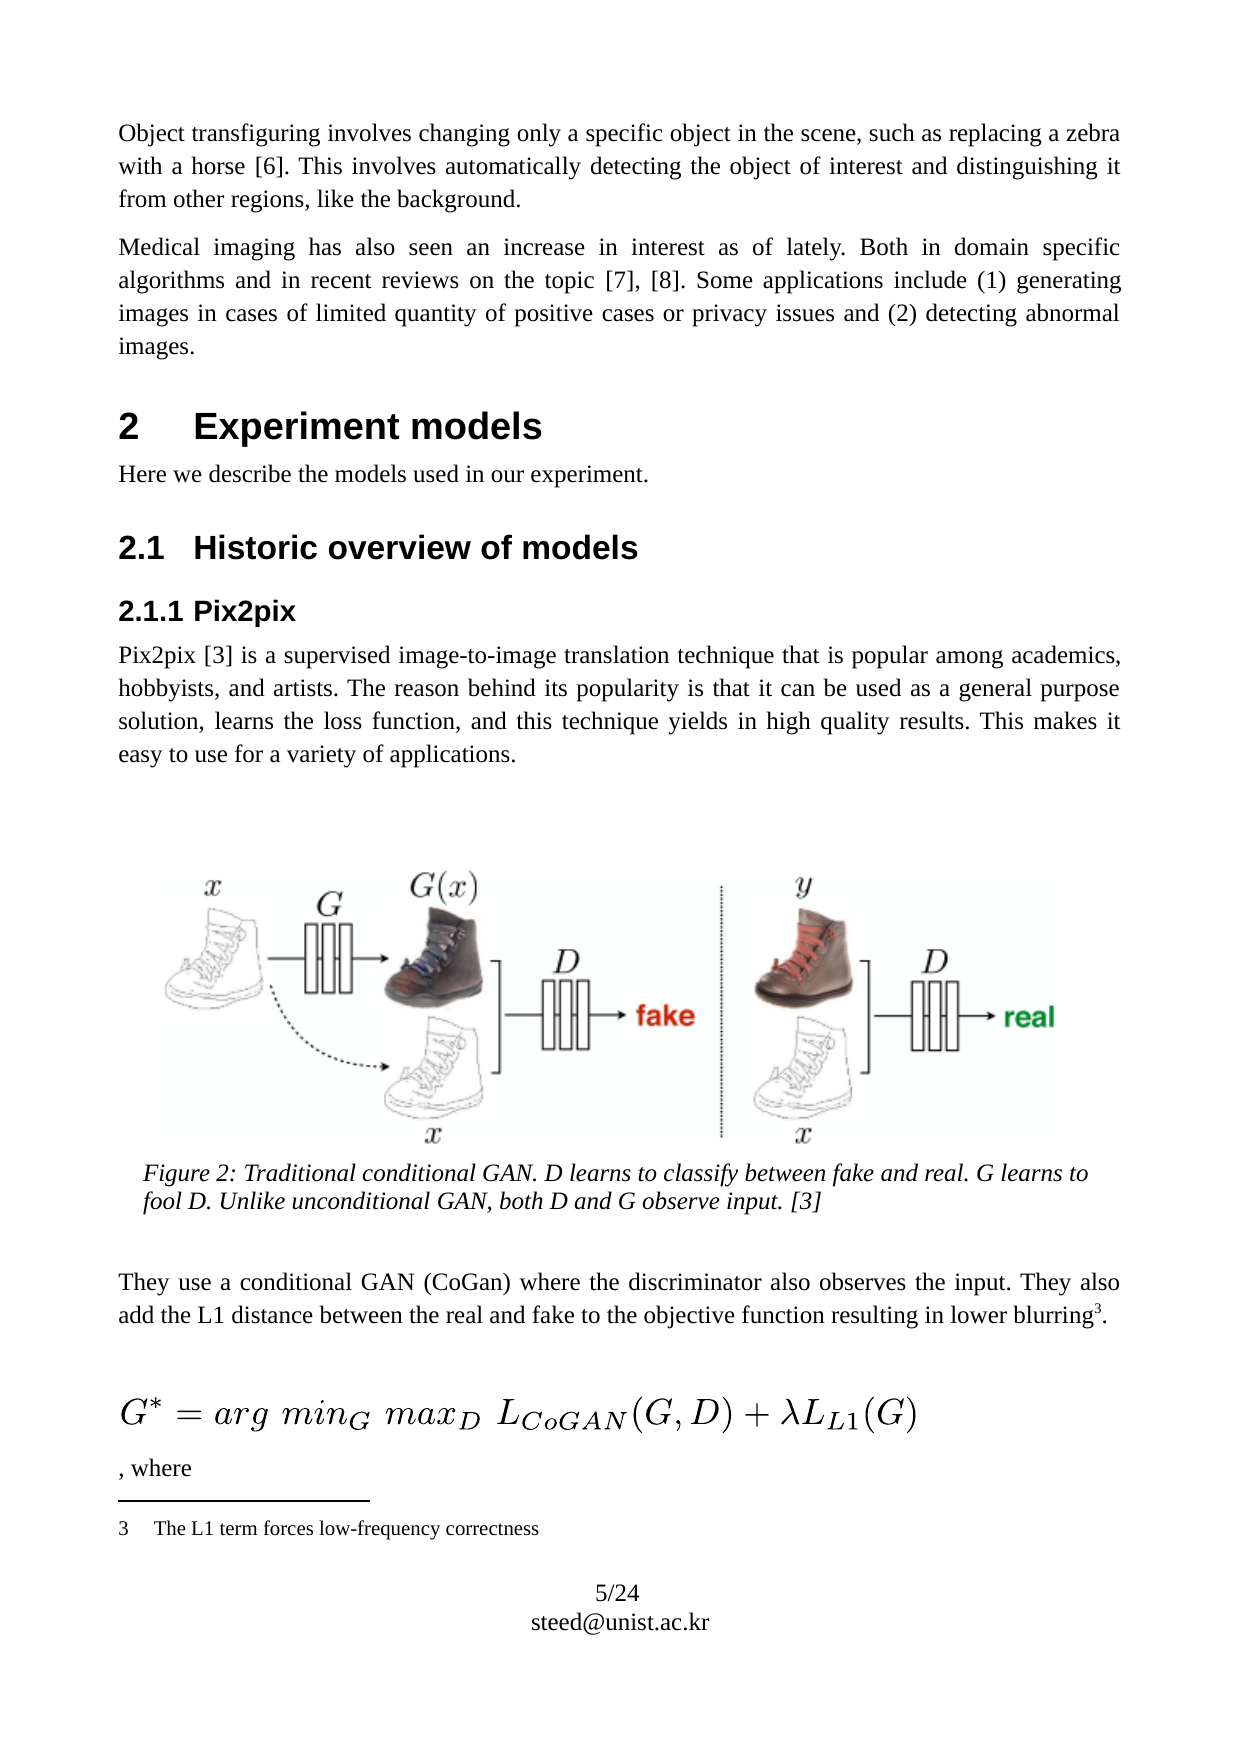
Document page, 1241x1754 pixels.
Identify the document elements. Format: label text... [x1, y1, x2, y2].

text They use a conditional GAN (CoGan) where the discriminator also observes the input. They also add the L1 distance between the real and fake to the objective function resulting in lower blurring. [118, 1267, 1122, 1329]
text Here we describe the models used in our experiment. [118, 459, 1122, 488]
text Medical imaging has also seen an increase in interest as of lately. Both in domain specific algorithms and in recent reviews on the topic [7], [8]⁠. Some applications include (1) generating images in cases of limited quantity of positive cases or privacy issues and (2) detecting abnormal images. [118, 232, 1122, 359]
text Object transfiguring involves changing only a specific object in the scene, such as replacing a zebra with a horse [6]⁠. This involves automatically detecting the object of interest and distinguishing it from other regions, like the background. [118, 118, 1122, 213]
subtitle Pix2pix [118, 594, 1122, 627]
subtitle Experiment models [118, 403, 1122, 447]
text Pix2pix [3]⁠ is a supervised image-to-image translation technique that is popular among academics, hobbyists, and artists. The reason behind its popularity is that it can be used as a general purpose solution, learns the loss function, and this technique yields in high quality results. This makes it easy to use for a variety of applications. [118, 640, 1122, 768]
text Figure 2: Traditional conditional GAN. D learns to classify between fake and real. G learns to fool D. Unlike unconditional GAN, both D and G observe input. [3]⁠ [143, 1158, 1097, 1215]
text The L1 term forces low-frequency correctness [118, 1516, 1122, 1540]
picture [142, 846, 1098, 1158]
subtitle Historic overview of models [118, 528, 1122, 567]
text , where [118, 1453, 1122, 1482]
